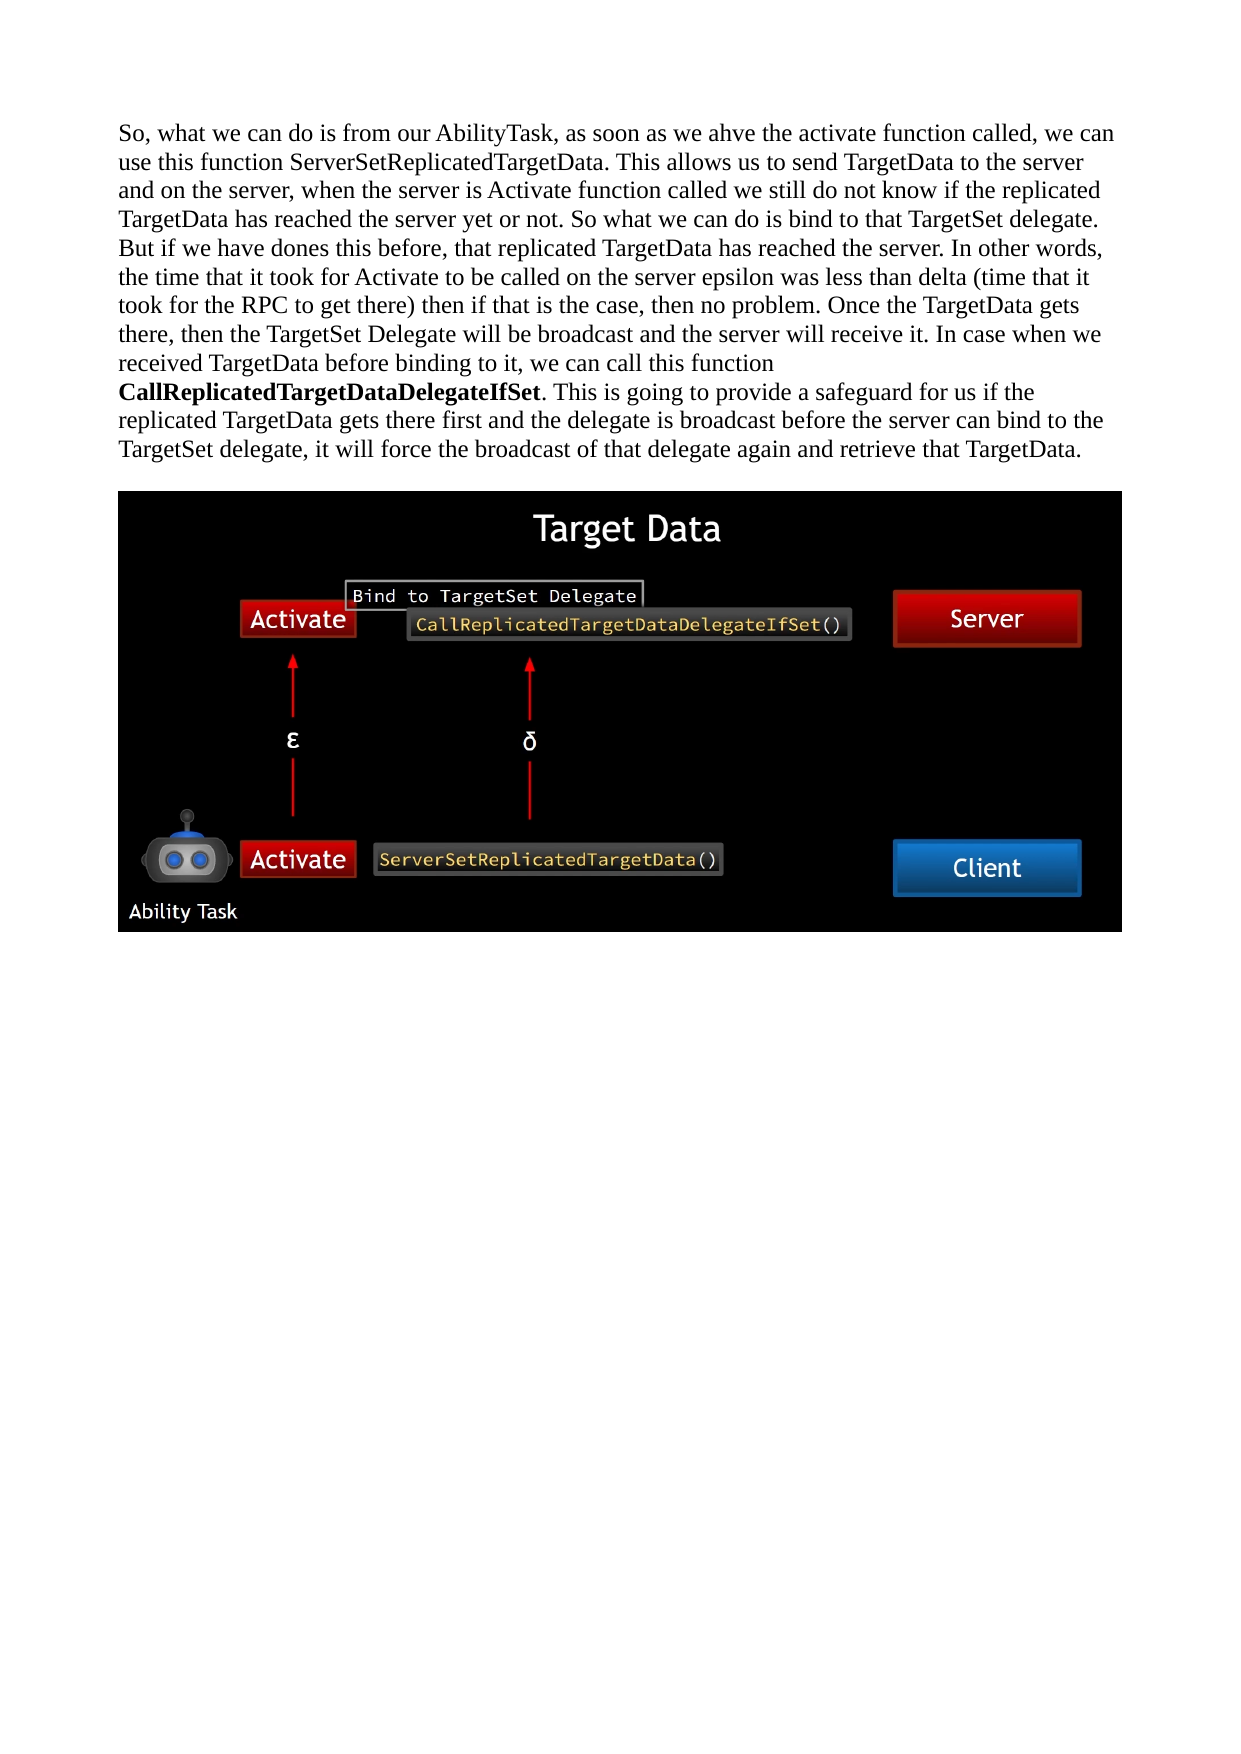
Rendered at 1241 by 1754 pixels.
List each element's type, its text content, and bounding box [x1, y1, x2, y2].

picture [118, 491, 1122, 932]
text So, what we can do is from our AbilityTask, as soon as we ahve the activate function called, we can use this function ServerSetReplicatedTargetData. This allows us to send TargetData to the server and on the server, when the server is Activate function called we still do not know if the replicated TargetData has reached the server yet or not. So what we can do is bind to that TargetSet delegate. But if we have dones this before, that replicated TargetData has reached the server. In other words, the time that it took for Activate to be called on the server epsilon was less than delta (time that it took for the RPC to get there) then if that is the case, then no problem. Once the TargetData gets there, then the TargetSet Delegate will be broadcast and the server will receive it. In case when we received TargetData before binding to it, we can call this function CallReplicatedTargetDataDelegateIfSet. This is going to provide a safeguard for us if the replicated TargetData gets there first and the delegate is broadcast before the server can bind to the TargetSet delegate, it will force the broadcast of that delegate again and retrieve that TargetData. [118, 118, 1122, 463]
